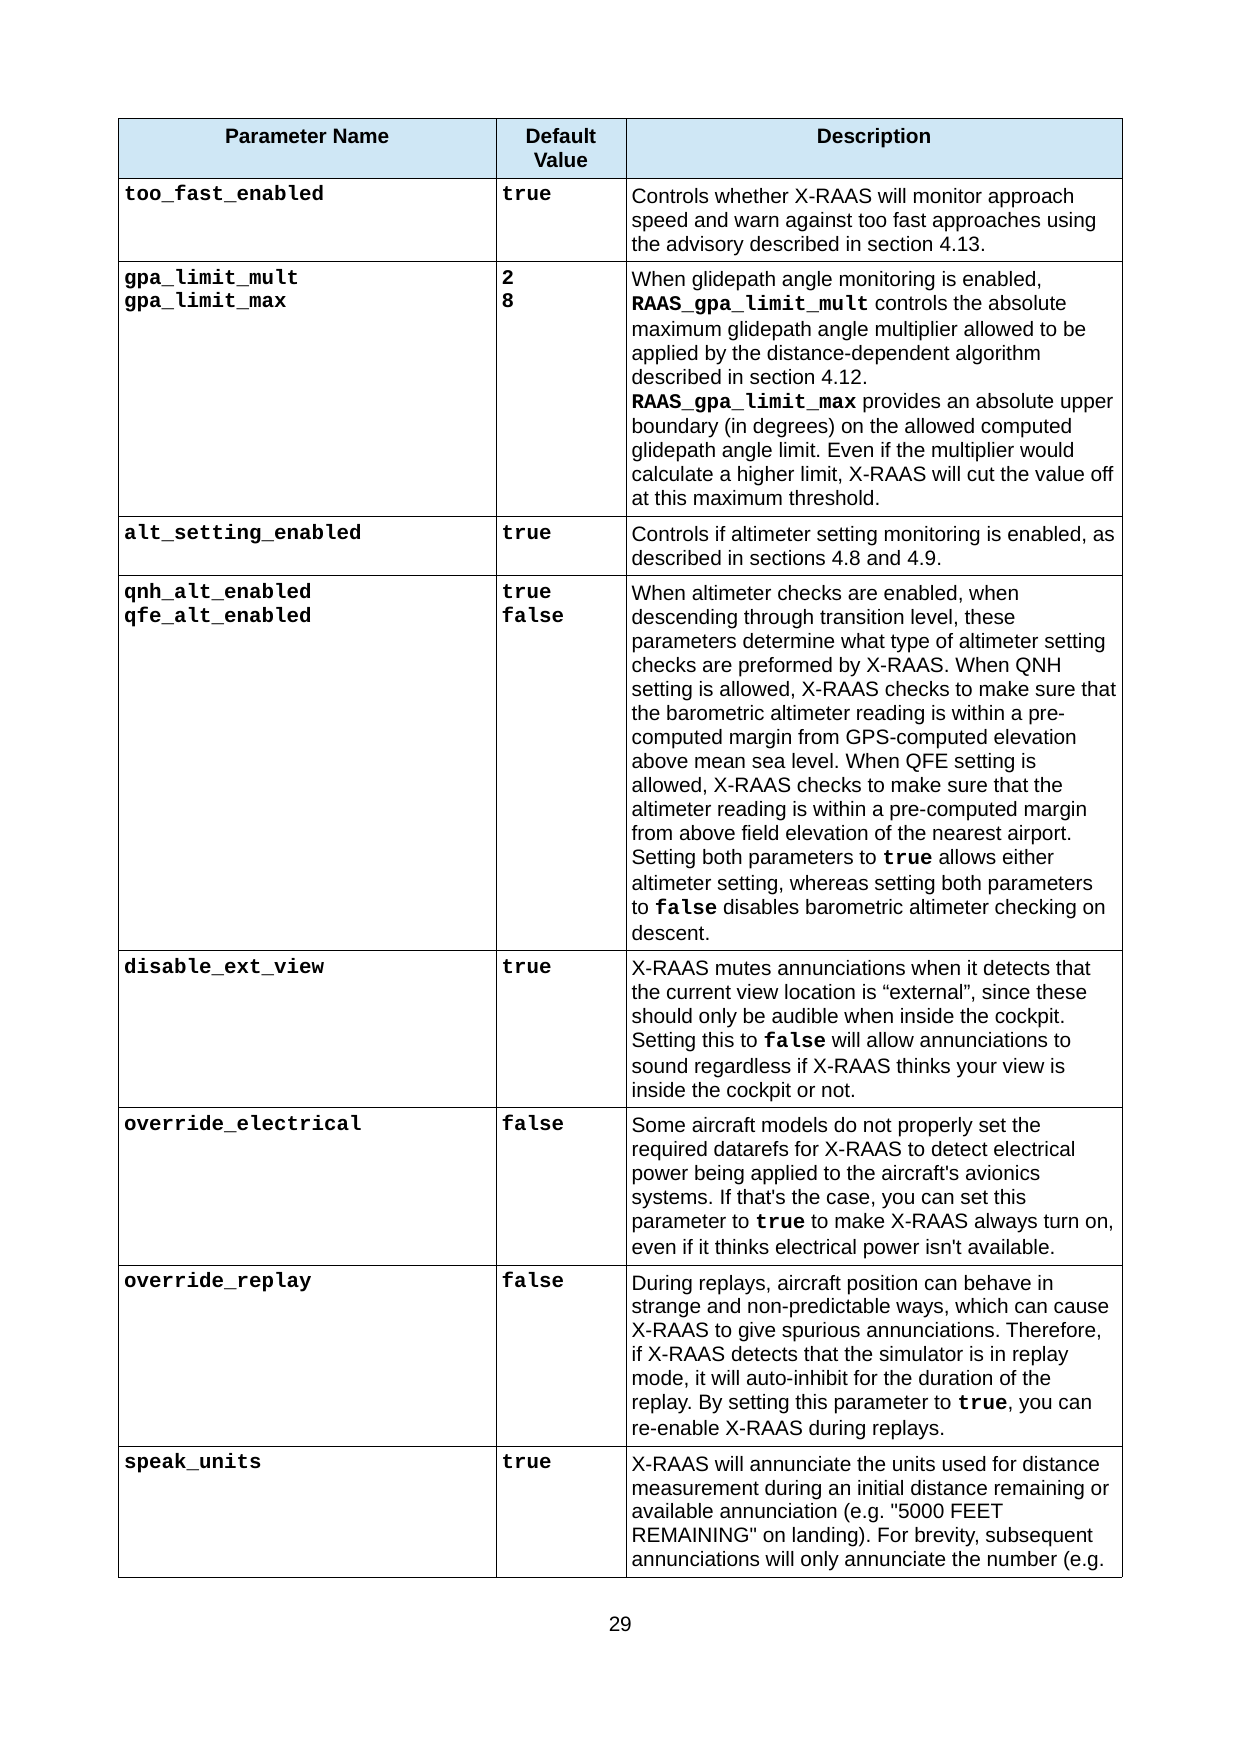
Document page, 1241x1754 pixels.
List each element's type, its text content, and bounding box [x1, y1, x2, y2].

table_cell qnh_alt_enabled qfe_alt_enabled [119, 576, 496, 950]
table_cell speak_units [119, 1447, 496, 1577]
table_cell true [497, 951, 626, 1107]
table_cell gpa_limit_mult gpa_limit_max [119, 262, 496, 516]
table_cell When glidepath angle monitoring is enabled, RAAS_gpa_limit_mult controls the absolute maximum glidepath angle multiplier allowed to be applied by the distance-dependent algorithm described in section 4.12. RAAS_gpa_limit_max provides an absolute upper boundary (in degrees) on the allowed computed glidepath angle limit. Even if the multiplier would calculate a higher limit, X-RAAS will cut the value off at this maximum threshold. [627, 262, 1122, 516]
table_cell X-RAAS will annunciate the units used for distance measurement during an initial distance remaining or available annunciation (e.g. "5000 FEET REMAINING" on landing). For brevity, subsequent annunciations will only annunciate the number (e.g. [627, 1447, 1122, 1577]
table_cell true [497, 179, 626, 261]
table_cell too_fast_enabled [119, 179, 496, 261]
table_cell alt_setting_enabled [119, 517, 496, 575]
table_cell When altimeter checks are enabled, when descending through transition level, these parameters determine what type of altimeter setting checks are preformed by X-RAAS. When QNH setting is allowed, X-RAAS checks to make sure that the barometric altimeter reading is within a pre-computed margin from GPS-computed elevation above mean sea level. When QFE setting is allowed, X-RAAS checks to make sure that the altimeter reading is within a pre-computed margin from above field elevation of the nearest airport. Setting both parameters to true allows either altimeter setting, whereas setting both parameters to false disables barometric altimeter checking on descent. [627, 576, 1122, 950]
table_header Default Value [497, 119, 626, 178]
table_header Description [627, 119, 1122, 178]
table_cell override_replay [119, 1266, 496, 1446]
table_cell false [497, 1108, 626, 1264]
table_cell override_electrical [119, 1108, 496, 1264]
table_cell true false [497, 576, 626, 950]
table_cell Some aircraft models do not properly set the required datarefs for X-RAAS to detect electrical power being applied to the aircraft's avionics systems. If that's the case, you can set this parameter to true to make X-RAAS always turn on, even if it thinks electrical power isn't available. [627, 1108, 1122, 1264]
table_header Parameter Name [119, 119, 496, 178]
table_cell Controls if altimeter setting monitoring is enabled, as described in sections 4.8 and 4.9. [627, 517, 1122, 575]
table_cell true [497, 517, 626, 575]
table_cell disable_ext_view [119, 951, 496, 1107]
table_cell Controls whether X-RAAS will monitor approach speed and warn against too fast approaches using the advisory described in section 4.13. [627, 179, 1122, 261]
table_cell 2 8 [497, 262, 626, 516]
table_cell true [497, 1447, 626, 1577]
table_cell During replays, aircraft position can behave in strange and non-predictable ways, which can cause X-RAAS to give spurious annunciations. Therefore, if X-RAAS detects that the simulator is in replay mode, it will auto-inhibit for the duration of the replay. By setting this parameter to true, you can re-enable X-RAAS during replays. [627, 1266, 1122, 1446]
table_cell false [497, 1266, 626, 1446]
table_cell X-RAAS mutes annunciations when it detects that the current view location is “external”, since these should only be audible when inside the cockpit. Setting this to false will allow annunciations to sound regardless if X-RAAS thinks your view is inside the cockpit or not. [627, 951, 1122, 1107]
